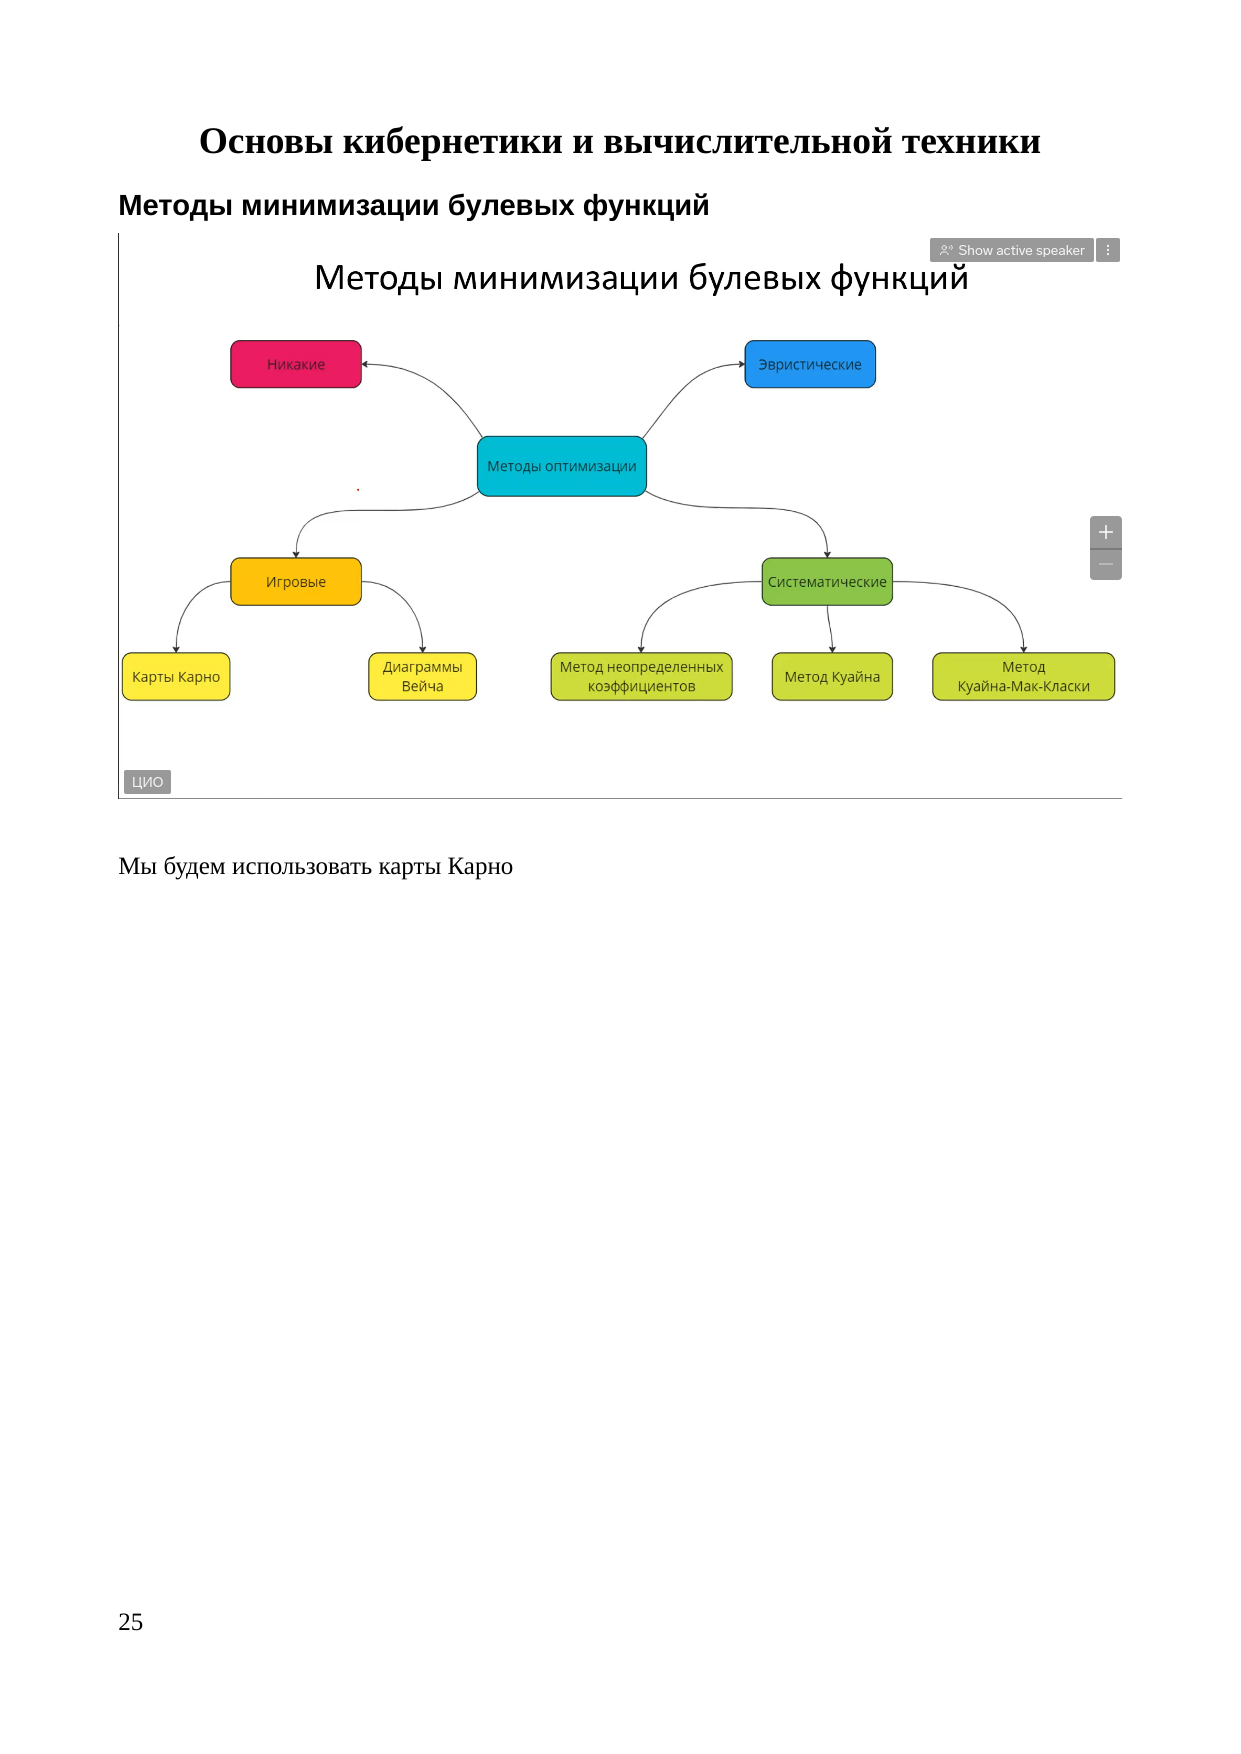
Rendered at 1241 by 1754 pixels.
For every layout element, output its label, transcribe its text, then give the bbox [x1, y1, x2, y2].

text Мы будем использовать карты Карно [118, 851, 1122, 879]
picture [118, 233, 1123, 799]
subtitle Методы минимизации булевых функций [118, 188, 1122, 221]
